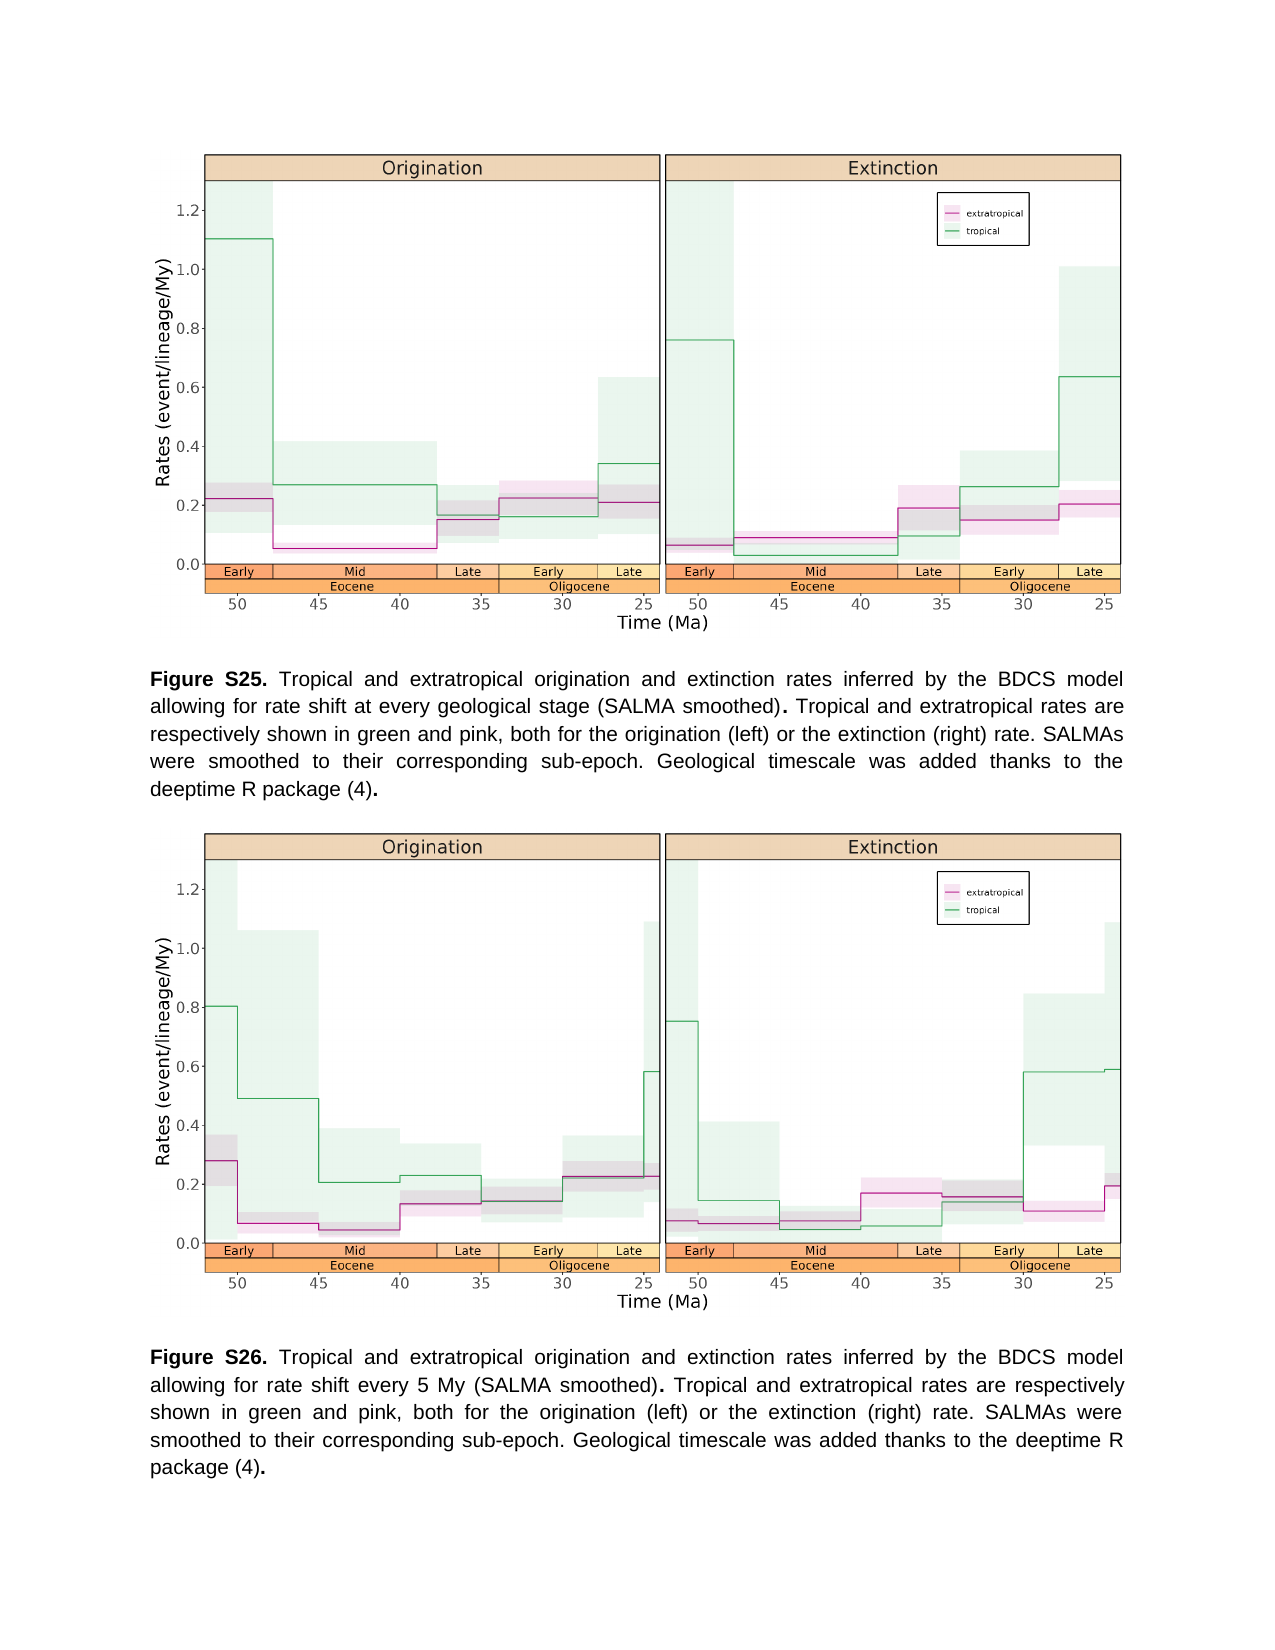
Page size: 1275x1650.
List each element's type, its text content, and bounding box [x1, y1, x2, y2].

text Figure S25. Tropical and extratropical origination and extinction rates inferred by the BDCS model allowing for rate shift at every geological stage (SALMA smoothed). Tropical and extratropical rates are respectively shown in green and pink, both for the origination (left) or the extinction (right) rate. SALMAs were smoothed to their corresponding sub-epoch. Geological timescale was added thanks to the deeptime R package (4). [150, 666, 1125, 800]
picture [150, 828, 1125, 1317]
text Figure S26. Tropical and extratropical origination and extinction rates inferred by the BDCS model allowing for rate shift every 5 My (SALMA smoothed). Tropical and extratropical rates are respectively shown in green and pink, both for the origination (left) or the extinction (right) rate. SALMAs were smoothed to their corresponding sub-epoch. Geological timescale was added thanks to the deeptime R package (4). [150, 1345, 1125, 1479]
picture [150, 150, 1125, 638]
